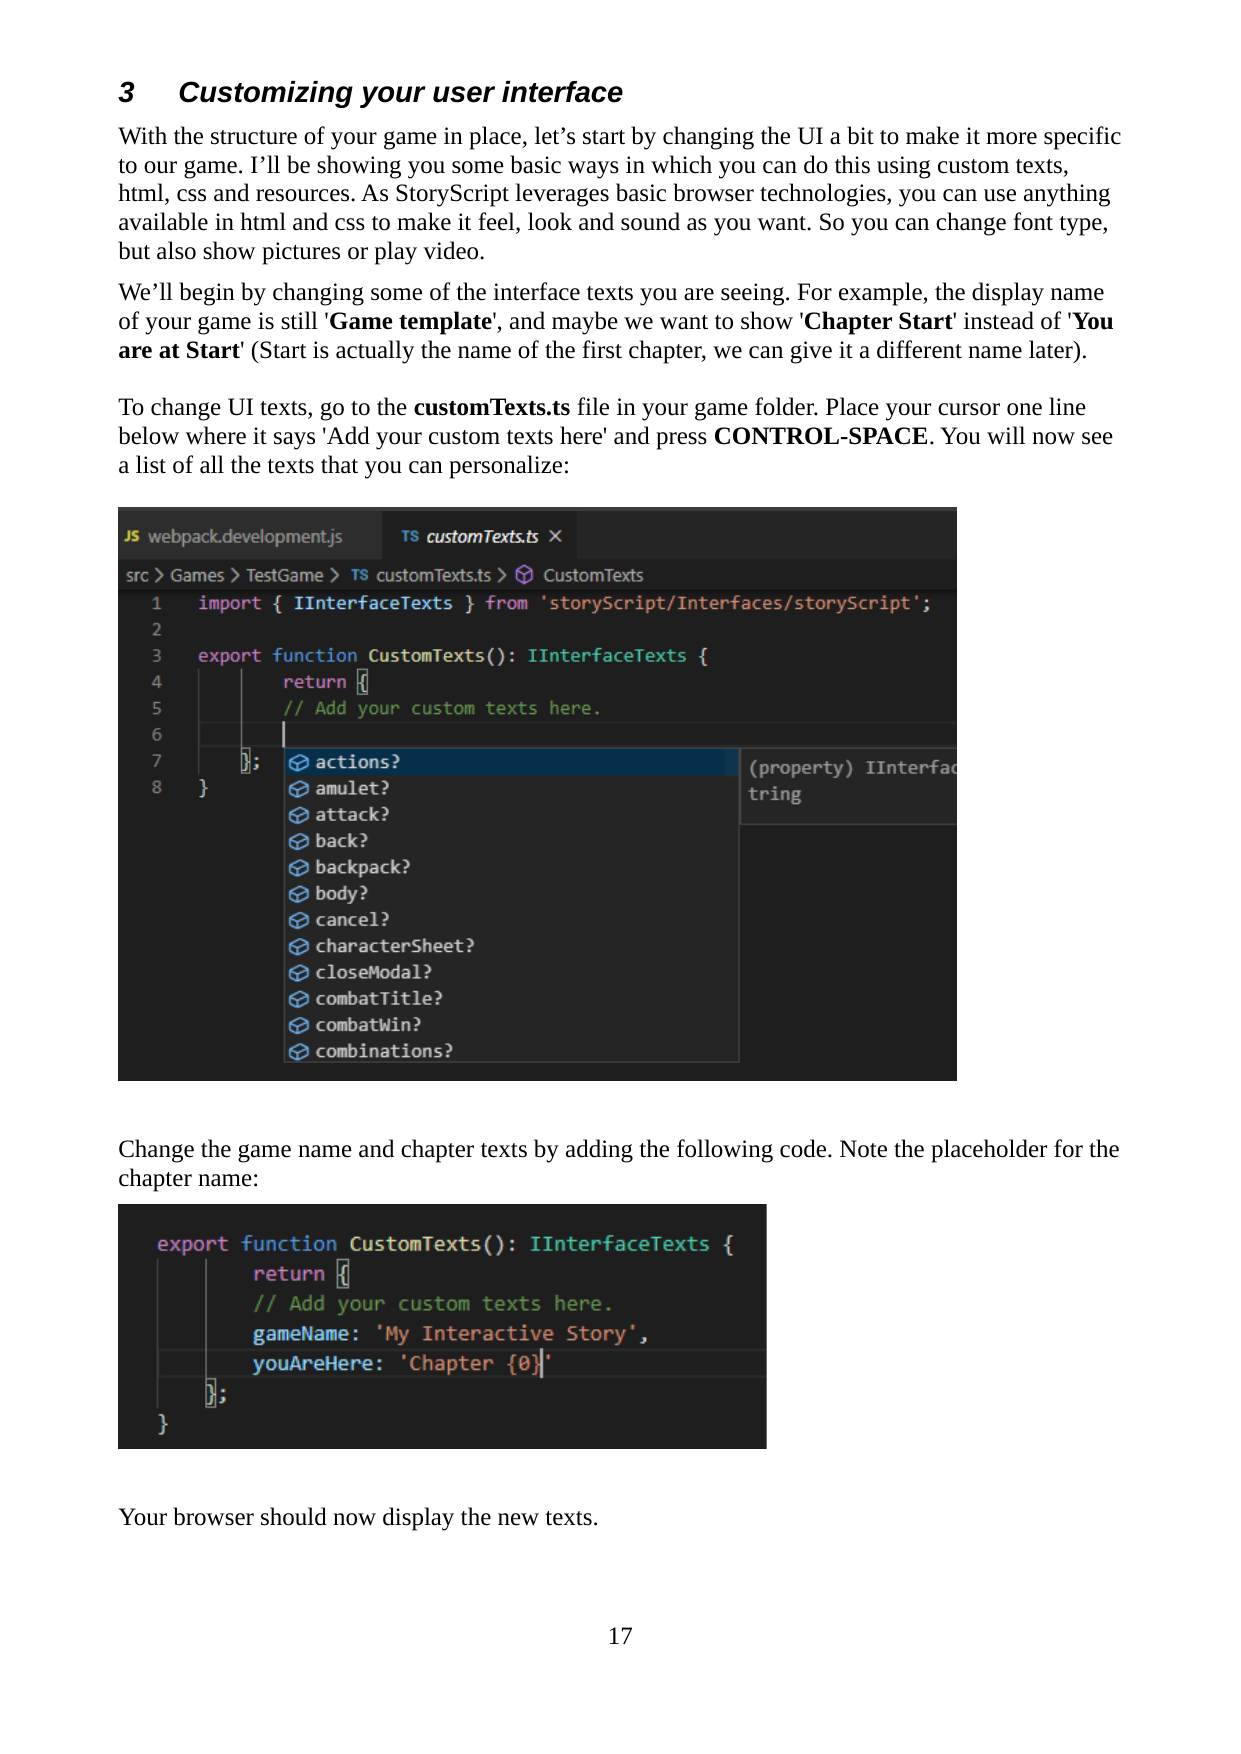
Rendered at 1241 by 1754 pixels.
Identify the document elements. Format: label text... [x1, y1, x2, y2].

subtitle Customizing your user interface [118, 75, 1122, 108]
text Change the game name and chapter texts by adding the following code. Note the placeholder for the chapter name: [118, 1134, 1122, 1192]
text With the structure of your game in place, let’s start by changing the UI a bit to make it more specific to our game. I’ll be showing you some basic ways in which you can do this using custom texts, html, css and resources. As StoryScript leverages basic browser technologies, you can use anything available in html and css to make it feel, look and sound as you want. So you can change font type, but also show pictures or play video. [118, 121, 1122, 265]
text To change UI texts, go to the customTexts.ts file in your game folder. Place your cursor one line below where it says 'Add your custom texts here' and press CONTROL-SPACE. You will now see a list of all the texts that you can personalize: [118, 392, 1122, 478]
text Your browser should now display the new texts. [118, 1502, 1122, 1531]
text We’ll begin by changing some of the interface texts you are seeing. For example, the display name of your game is still 'Game template', and maybe we want to show 'Chapter Start' instead of 'You are at Start' (Start is actually the name of the first chapter, we can give it a different name later). [118, 277, 1122, 363]
